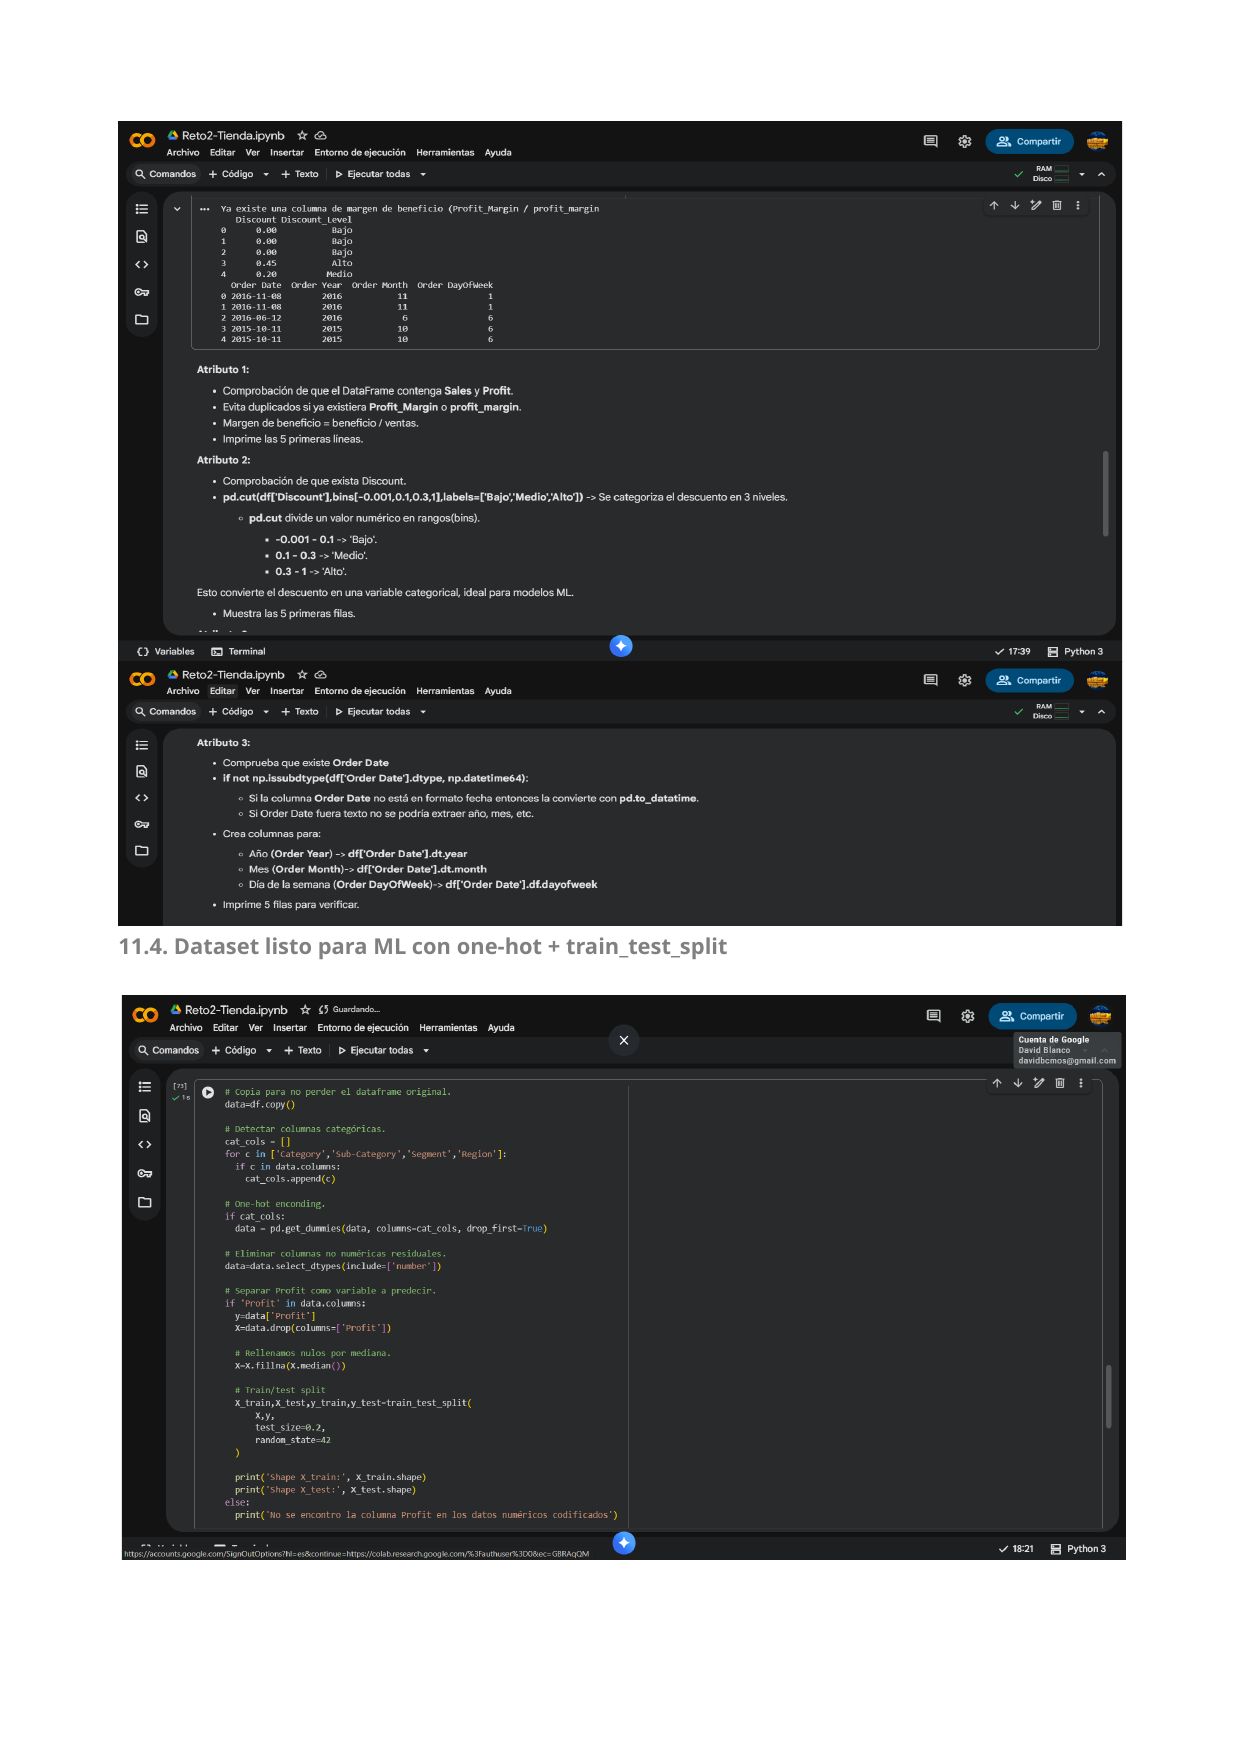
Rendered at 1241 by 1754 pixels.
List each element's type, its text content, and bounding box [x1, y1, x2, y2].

text 11.4. Dataset listo para ML con one-hot + train_test_split [118, 926, 1122, 961]
picture [121, 995, 1126, 1560]
picture [118, 121, 1123, 926]
